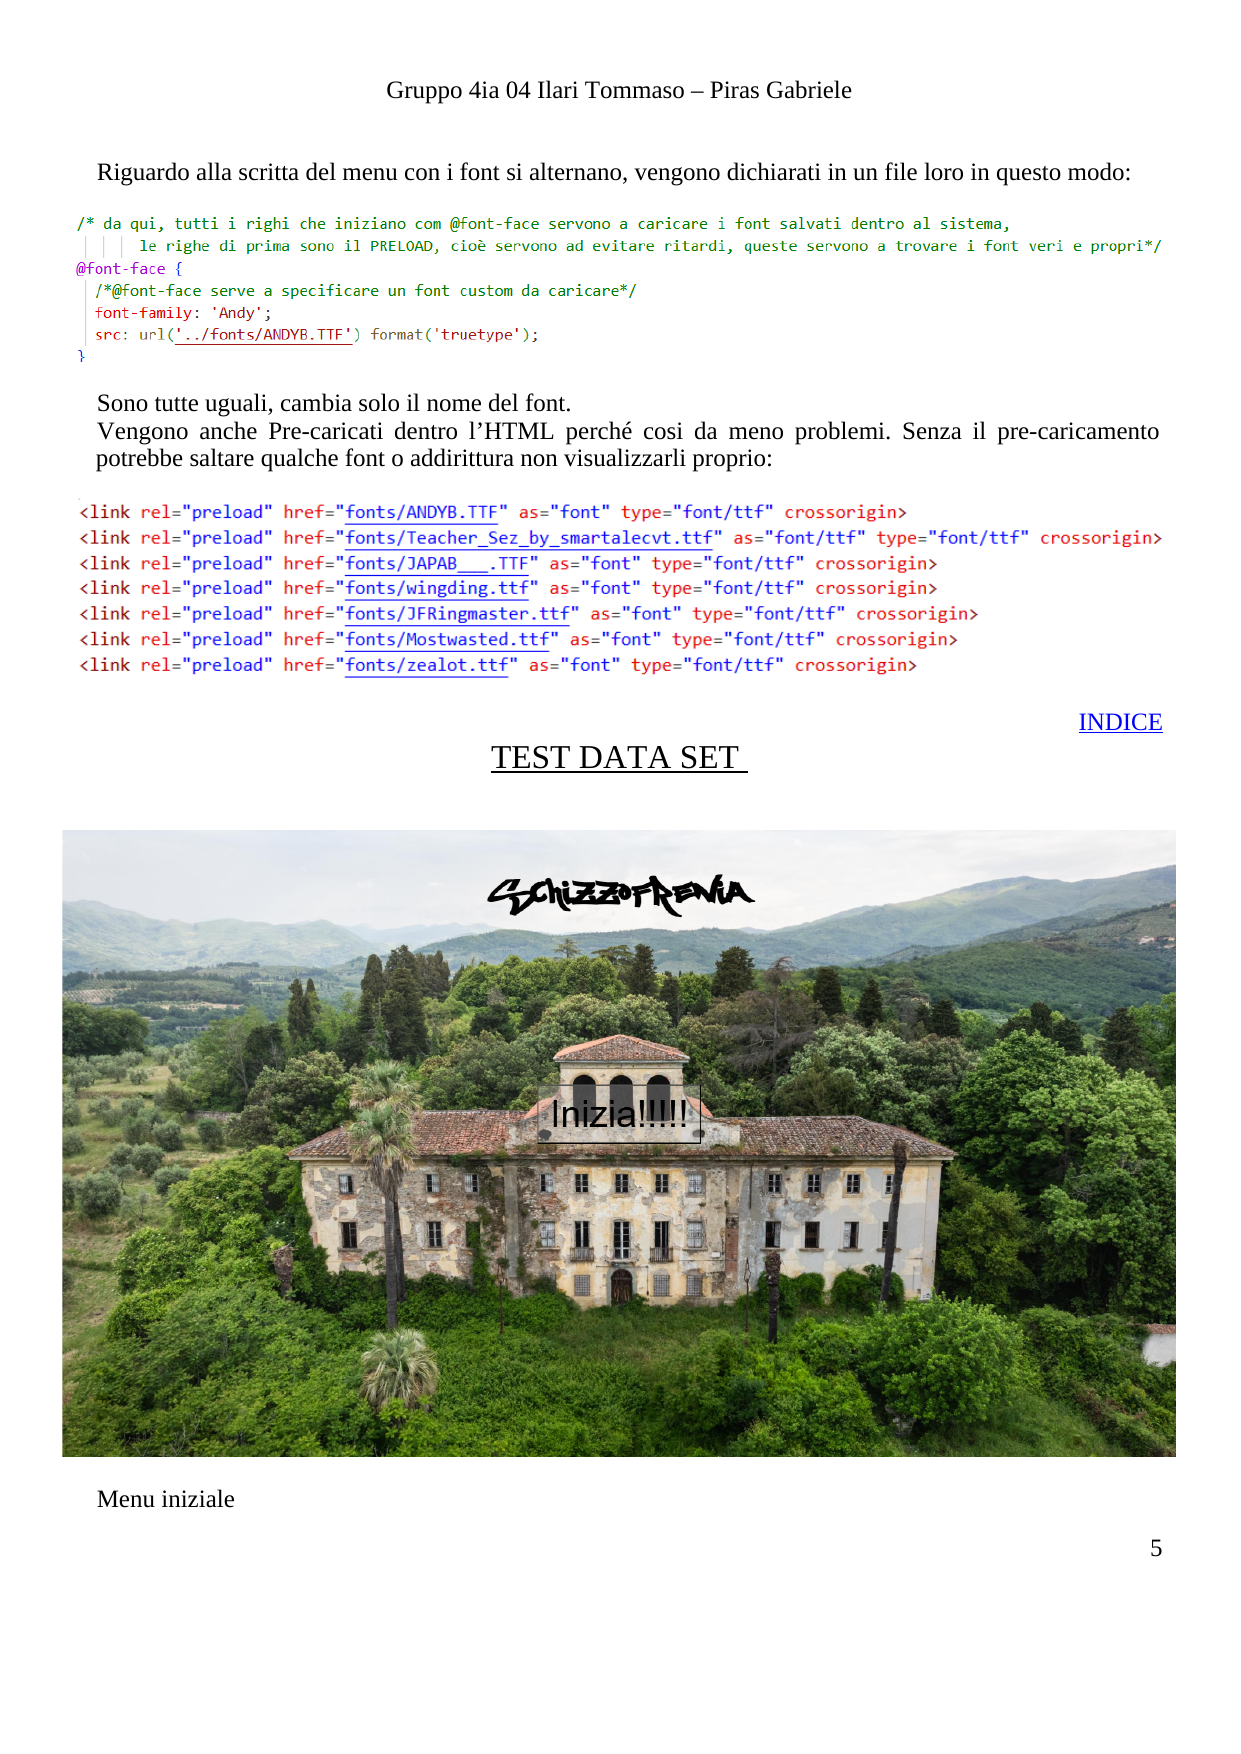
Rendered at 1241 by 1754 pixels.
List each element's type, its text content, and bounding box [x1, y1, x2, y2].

text Riguardo alla scritta del menu con i font si alternano, vengono dichiarati in un file loro in questo modo: [96, 159, 1161, 186]
text Vengono anche Pre-caricati dentro l’HTML perché cosi da meno problemi. Senza il pre-caricamento potrebbe saltare qualche font o addirittura non visualizzarli proprio: [96, 417, 1161, 472]
picture [62, 830, 1176, 1457]
text Menu iniziale [96, 1486, 1161, 1513]
text Sono tutte uguali, cambia solo il nome del font. [96, 389, 1161, 417]
picture [73, 212, 1165, 362]
subtitle TEST DATA SET [75, 738, 1163, 776]
picture [73, 498, 1165, 681]
text INDICE [74, 707, 1163, 736]
